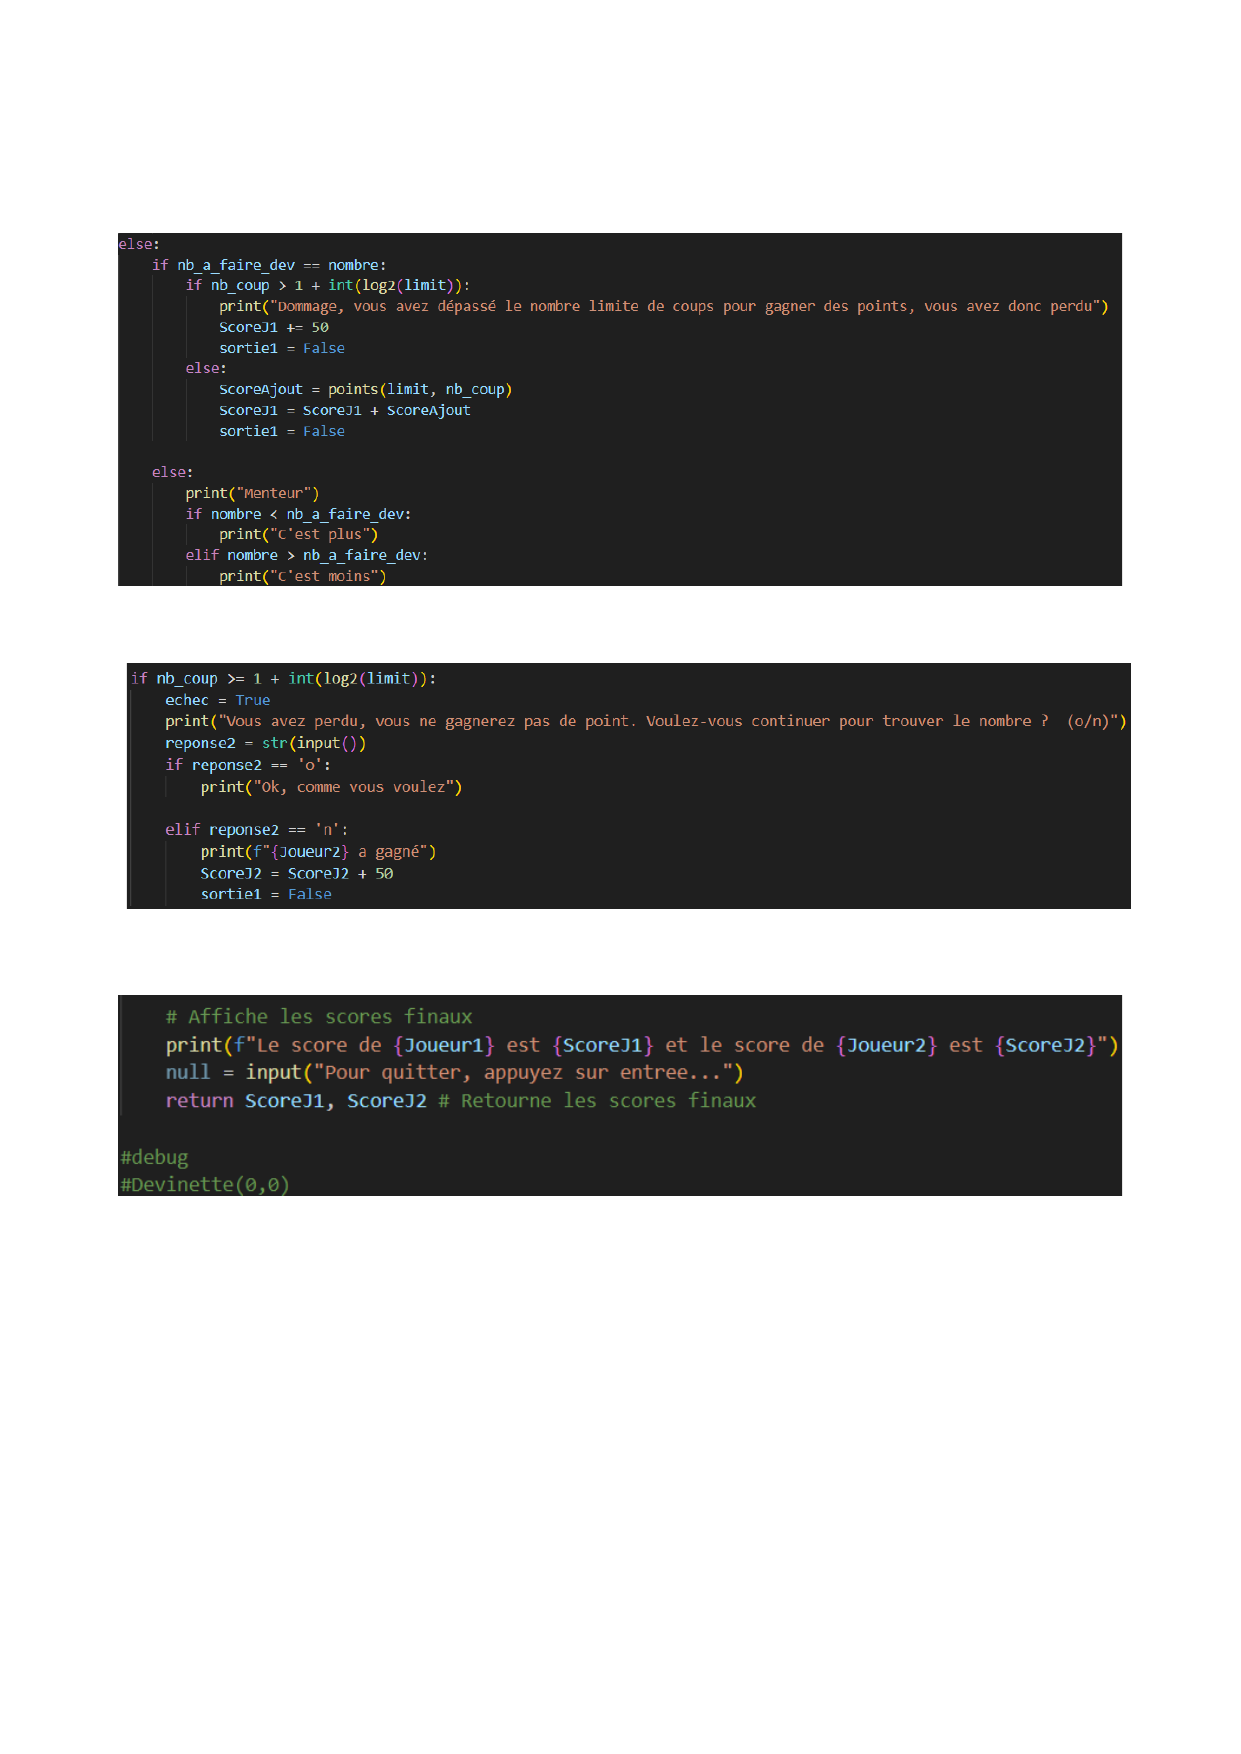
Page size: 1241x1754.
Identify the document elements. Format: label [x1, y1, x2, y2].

picture [118, 995, 1123, 1196]
picture [126, 663, 1131, 909]
picture [118, 233, 1123, 586]
